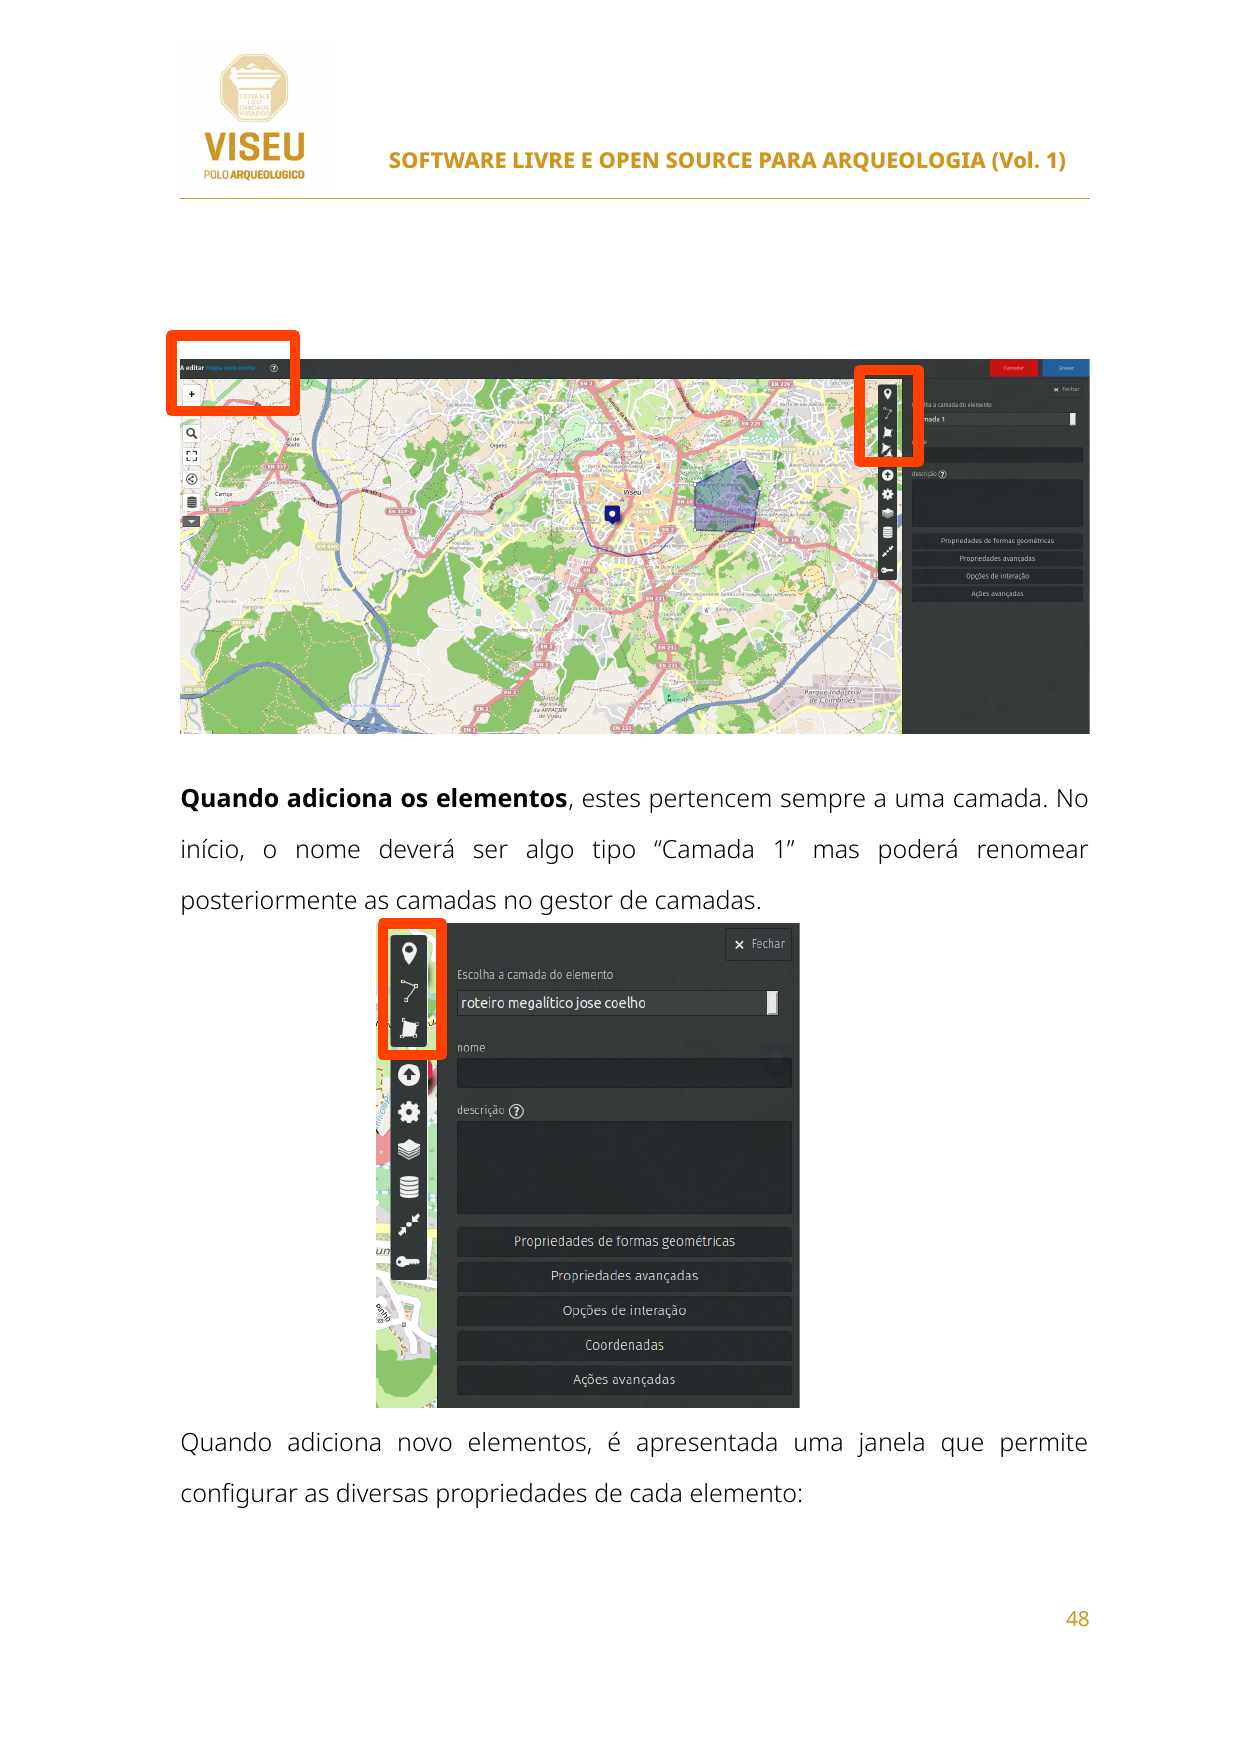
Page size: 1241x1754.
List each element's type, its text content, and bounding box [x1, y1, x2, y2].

picture [180, 359, 290, 406]
picture [180, 359, 1090, 734]
picture [376, 923, 800, 1408]
picture [388, 929, 436, 1050]
text Quando adiciona novo elementos, é apresentada uma janela que permite configurar as diversas propriedades de cada elemento: [180, 948, 1090, 1510]
text Quando adiciona os elementos, estes pertencem sempre a uma camada. No início, o nome deverá ser algo tipo “Camada 1” mas poderá renomear posteriormente as camadas no gestor de camadas. [180, 781, 1090, 917]
